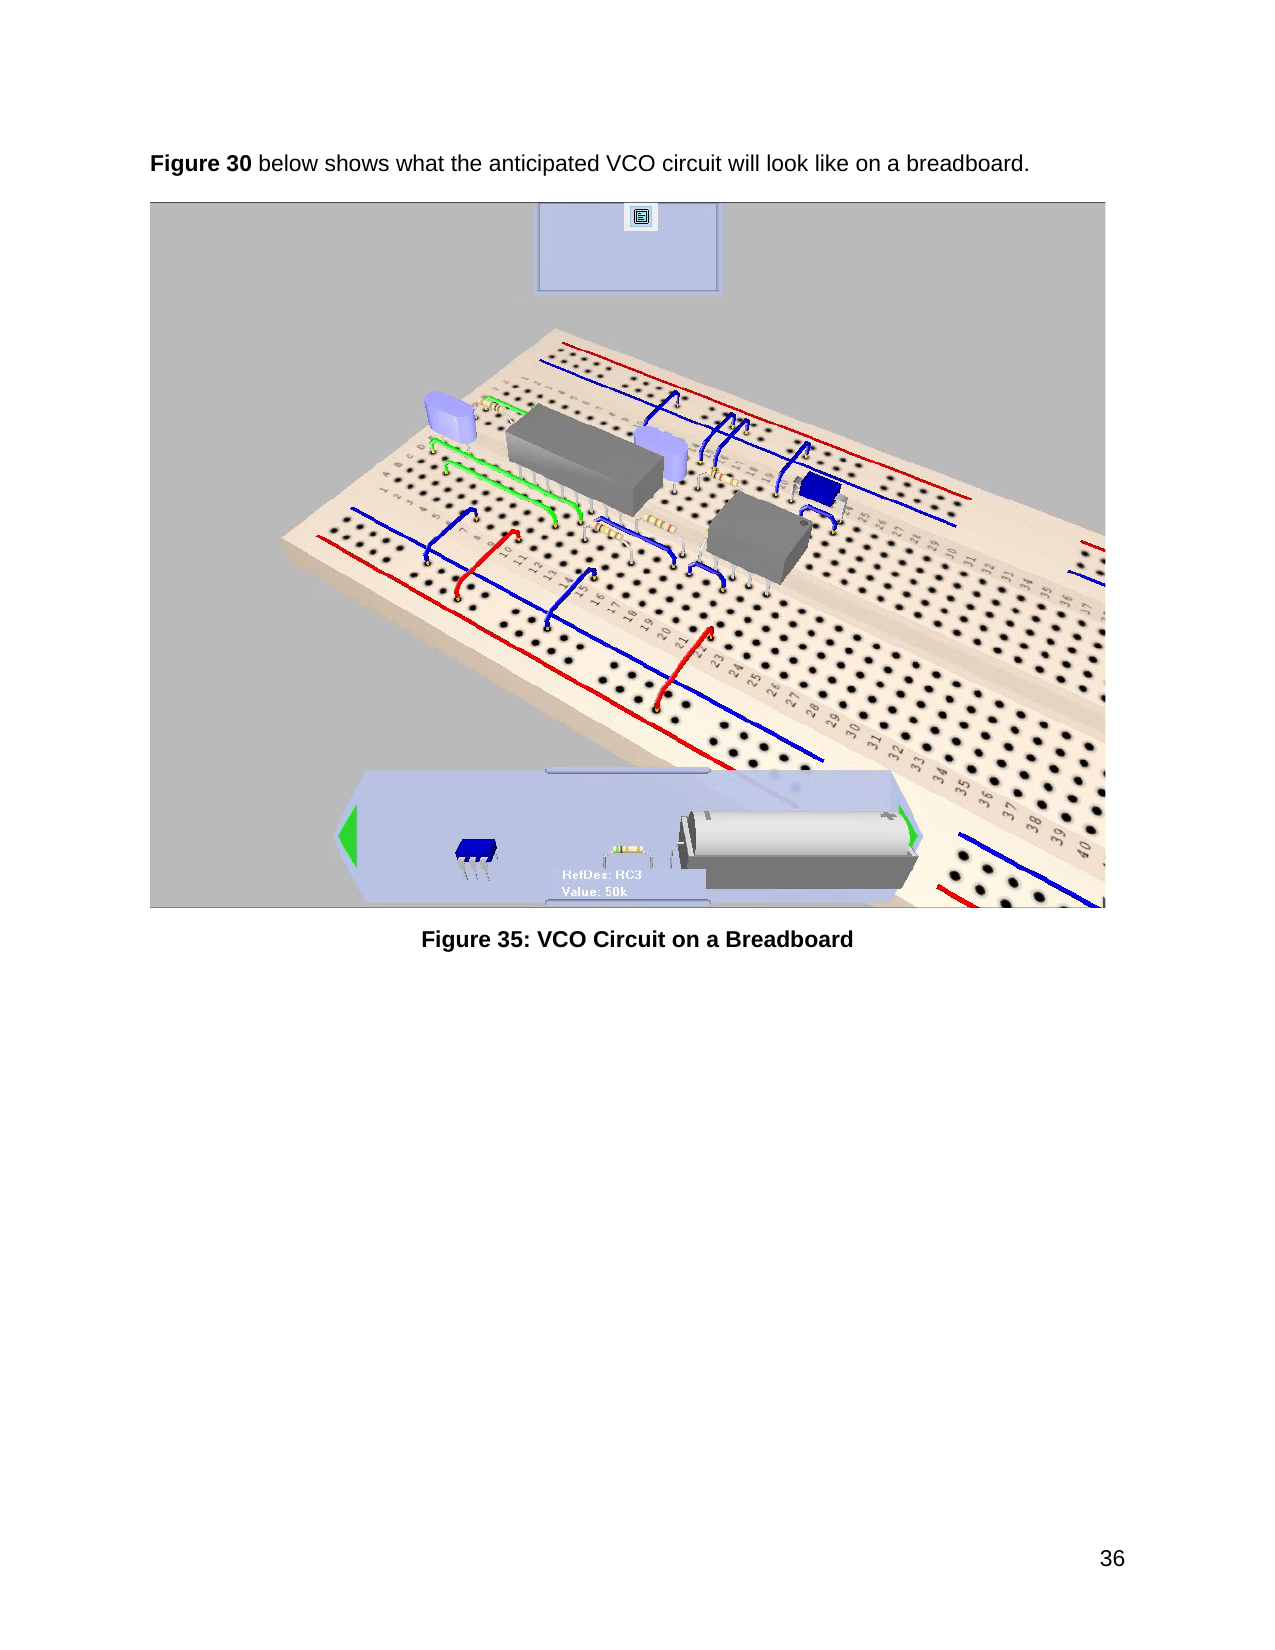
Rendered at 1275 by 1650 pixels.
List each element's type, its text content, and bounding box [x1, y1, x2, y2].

text Figure 35: VCO Circuit on a Breadboard [150, 926, 1125, 952]
picture [150, 202, 1106, 908]
text Figure 30 below shows what the anticipated VCO circuit will look like on a breadboard. [150, 150, 1125, 176]
